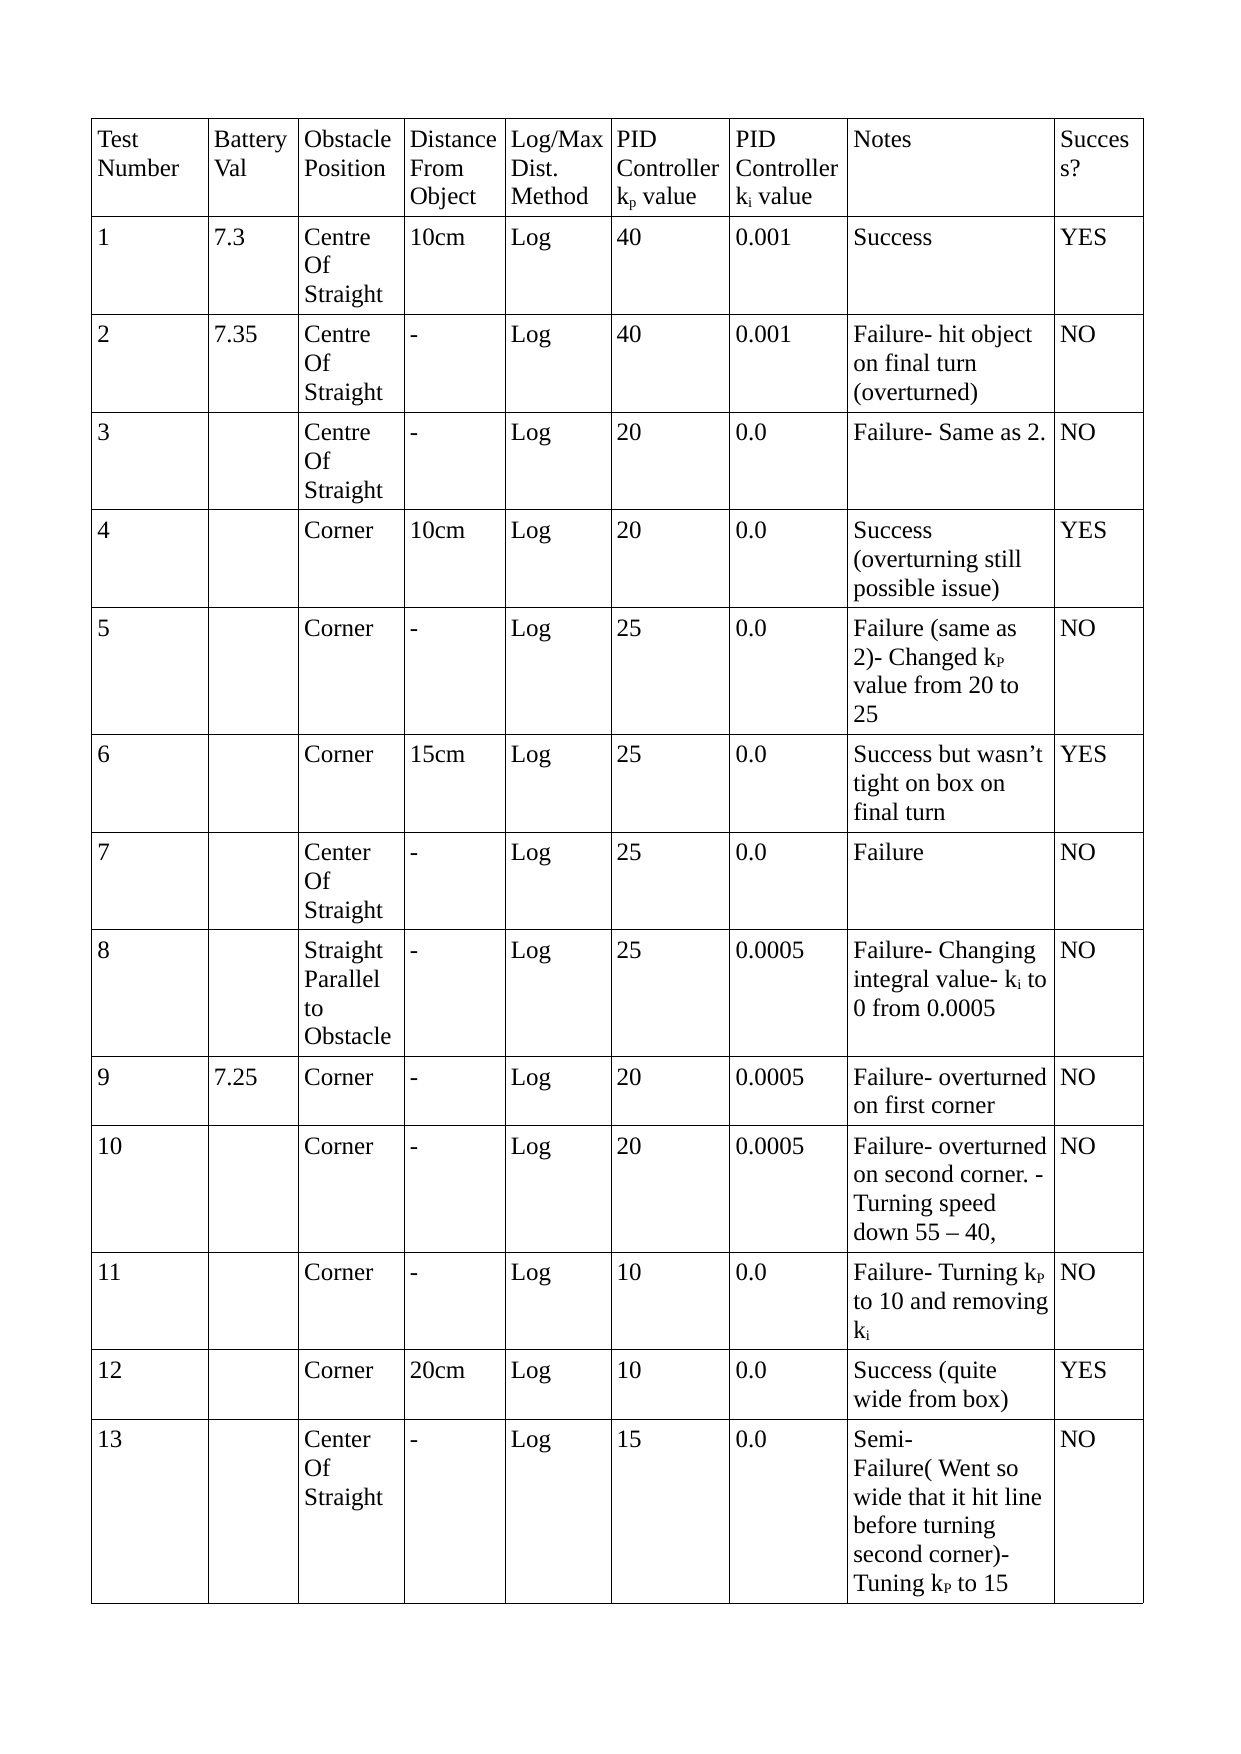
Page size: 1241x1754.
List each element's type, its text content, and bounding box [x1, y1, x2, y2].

table_cell 0.0 [730, 833, 847, 929]
table_cell NO [1055, 608, 1143, 734]
table_cell 0.0005 [730, 930, 847, 1056]
table_cell - [405, 930, 505, 1056]
table_cell Log [506, 217, 611, 314]
table_cell Corner [299, 1253, 404, 1349]
table_cell 0.0005 [730, 1126, 847, 1252]
table_cell 2 [92, 315, 208, 412]
table_cell NO [1055, 930, 1143, 1056]
table_cell NO [1055, 1057, 1143, 1125]
table_cell 20 [612, 510, 729, 607]
table_cell YES [1055, 217, 1143, 314]
table_cell Log [506, 510, 611, 607]
table_header Log/Max Dist. Method [506, 119, 611, 216]
table_cell [209, 735, 298, 832]
table_cell 6 [92, 735, 208, 832]
table_cell Log [506, 1350, 611, 1418]
table_cell 0.0 [730, 413, 847, 509]
table_cell 8 [92, 930, 208, 1056]
table_cell NO [1055, 1420, 1143, 1602]
table_cell 7 [92, 833, 208, 929]
table_cell 0.0 [730, 510, 847, 607]
table_cell Failure- overturned on first corner [848, 1057, 1054, 1125]
table_cell 7.3 [209, 217, 298, 314]
table_cell 20 [612, 413, 729, 509]
table_cell 15 [612, 1420, 729, 1602]
table_cell - [405, 413, 505, 509]
table_cell 5 [92, 608, 208, 734]
table_cell 12 [92, 1350, 208, 1418]
table_cell YES [1055, 735, 1143, 832]
table_cell [209, 1126, 298, 1252]
table_cell 7.25 [209, 1057, 298, 1125]
table_cell 3 [92, 413, 208, 509]
table_cell Log [506, 608, 611, 734]
table_cell Corner [299, 1350, 404, 1418]
table_header Test Number [92, 119, 208, 216]
table_cell 20 [612, 1057, 729, 1125]
table_header Distance From Object [405, 119, 505, 216]
table_cell [209, 510, 298, 607]
table_cell Failure [848, 833, 1054, 929]
table_cell NO [1055, 833, 1143, 929]
table_cell [209, 833, 298, 929]
table_cell 0.0005 [730, 1057, 847, 1125]
table_cell Log [506, 1420, 611, 1602]
table_cell Centre Of Straight [299, 217, 404, 314]
table_header Success? [1055, 119, 1143, 216]
table_cell 1 [92, 217, 208, 314]
table_cell Straight Parallel to Obstacle [299, 930, 404, 1056]
table_cell 11 [92, 1253, 208, 1349]
table_cell Log [506, 1057, 611, 1125]
table_cell YES [1055, 510, 1143, 607]
table_header Battery Val [209, 119, 298, 216]
table_header Notes [848, 119, 1054, 216]
table_cell 10cm [405, 217, 505, 314]
table_cell Log [506, 930, 611, 1056]
table_cell Failure- Same as 2. [848, 413, 1054, 509]
table_cell Corner [299, 608, 404, 734]
table_cell YES [1055, 1350, 1143, 1418]
table_cell 0.001 [730, 217, 847, 314]
table_cell - [405, 833, 505, 929]
table_cell NO [1055, 413, 1143, 509]
table_cell [209, 1253, 298, 1349]
table_cell 15cm [405, 735, 505, 832]
table_cell - [405, 315, 505, 412]
table_cell [209, 608, 298, 734]
table_cell 0.0 [730, 1253, 847, 1349]
table_cell 40 [612, 217, 729, 314]
table_cell 9 [92, 1057, 208, 1125]
table_cell Success (overturning still possible issue) [848, 510, 1054, 607]
table_cell [209, 413, 298, 509]
table_cell Corner [299, 735, 404, 832]
table_cell 20cm [405, 1350, 505, 1418]
table_cell Corner [299, 510, 404, 607]
table_header PID Controller kp value [612, 119, 729, 216]
table_cell 0.0 [730, 1420, 847, 1602]
table_cell Failure- hit object on final turn (overturned) [848, 315, 1054, 412]
table_cell Corner [299, 1126, 404, 1252]
table_cell 4 [92, 510, 208, 607]
table_cell Failure- Turning kP to 10 and removing ki [848, 1253, 1054, 1349]
table_cell - [405, 1126, 505, 1252]
table_cell Log [506, 1253, 611, 1349]
table_cell NO [1055, 1126, 1143, 1252]
table_cell 10cm [405, 510, 505, 607]
table_header Obstacle Position [299, 119, 404, 216]
table_cell Center Of Straight [299, 833, 404, 929]
table_cell Log [506, 1126, 611, 1252]
table_header PID Controller ki value [730, 119, 847, 216]
table_cell Success (quite wide from box) [848, 1350, 1054, 1418]
table_cell Failure (same as 2)- Changed kP value from 20 to 25 [848, 608, 1054, 734]
table_cell - [405, 1057, 505, 1125]
table_cell Success [848, 217, 1054, 314]
table_cell - [405, 608, 505, 734]
table_cell Corner [299, 1057, 404, 1125]
table_cell Center Of Straight [299, 1420, 404, 1602]
table_cell Log [506, 735, 611, 832]
table_cell [209, 1420, 298, 1602]
table_cell - [405, 1420, 505, 1602]
table_cell 10 [612, 1253, 729, 1349]
table_cell NO [1055, 1253, 1143, 1349]
table_cell 7.35 [209, 315, 298, 412]
table_cell 10 [612, 1350, 729, 1418]
table_cell 25 [612, 930, 729, 1056]
table_cell Centre Of Straight [299, 413, 404, 509]
table_cell 0.0 [730, 735, 847, 832]
table_cell Log [506, 413, 611, 509]
table_cell [209, 930, 298, 1056]
table_cell 13 [92, 1420, 208, 1602]
table_cell 0.0 [730, 608, 847, 734]
table_cell Semi- Failure( Went so wide that it hit line before turning second corner)- Tuning kP to 15 [848, 1420, 1054, 1602]
table_cell NO [1055, 315, 1143, 412]
table_cell 40 [612, 315, 729, 412]
table_cell Centre Of Straight [299, 315, 404, 412]
table_cell 0.0 [730, 1350, 847, 1418]
table_cell Log [506, 315, 611, 412]
table_cell Failure- Changing integral value- ki to 0 from 0.0005 [848, 930, 1054, 1056]
table_cell 0.001 [730, 315, 847, 412]
table_cell Success but wasn’t tight on box on final turn [848, 735, 1054, 832]
table_cell - [405, 1253, 505, 1349]
table_cell 25 [612, 735, 729, 832]
table_cell Log [506, 833, 611, 929]
table_cell 25 [612, 833, 729, 929]
table_cell Failure- overturned on second corner. - Turning speed down 55 – 40, [848, 1126, 1054, 1252]
table_cell 20 [612, 1126, 729, 1252]
table_cell 10 [92, 1126, 208, 1252]
table_cell 25 [612, 608, 729, 734]
table_cell [209, 1350, 298, 1418]
